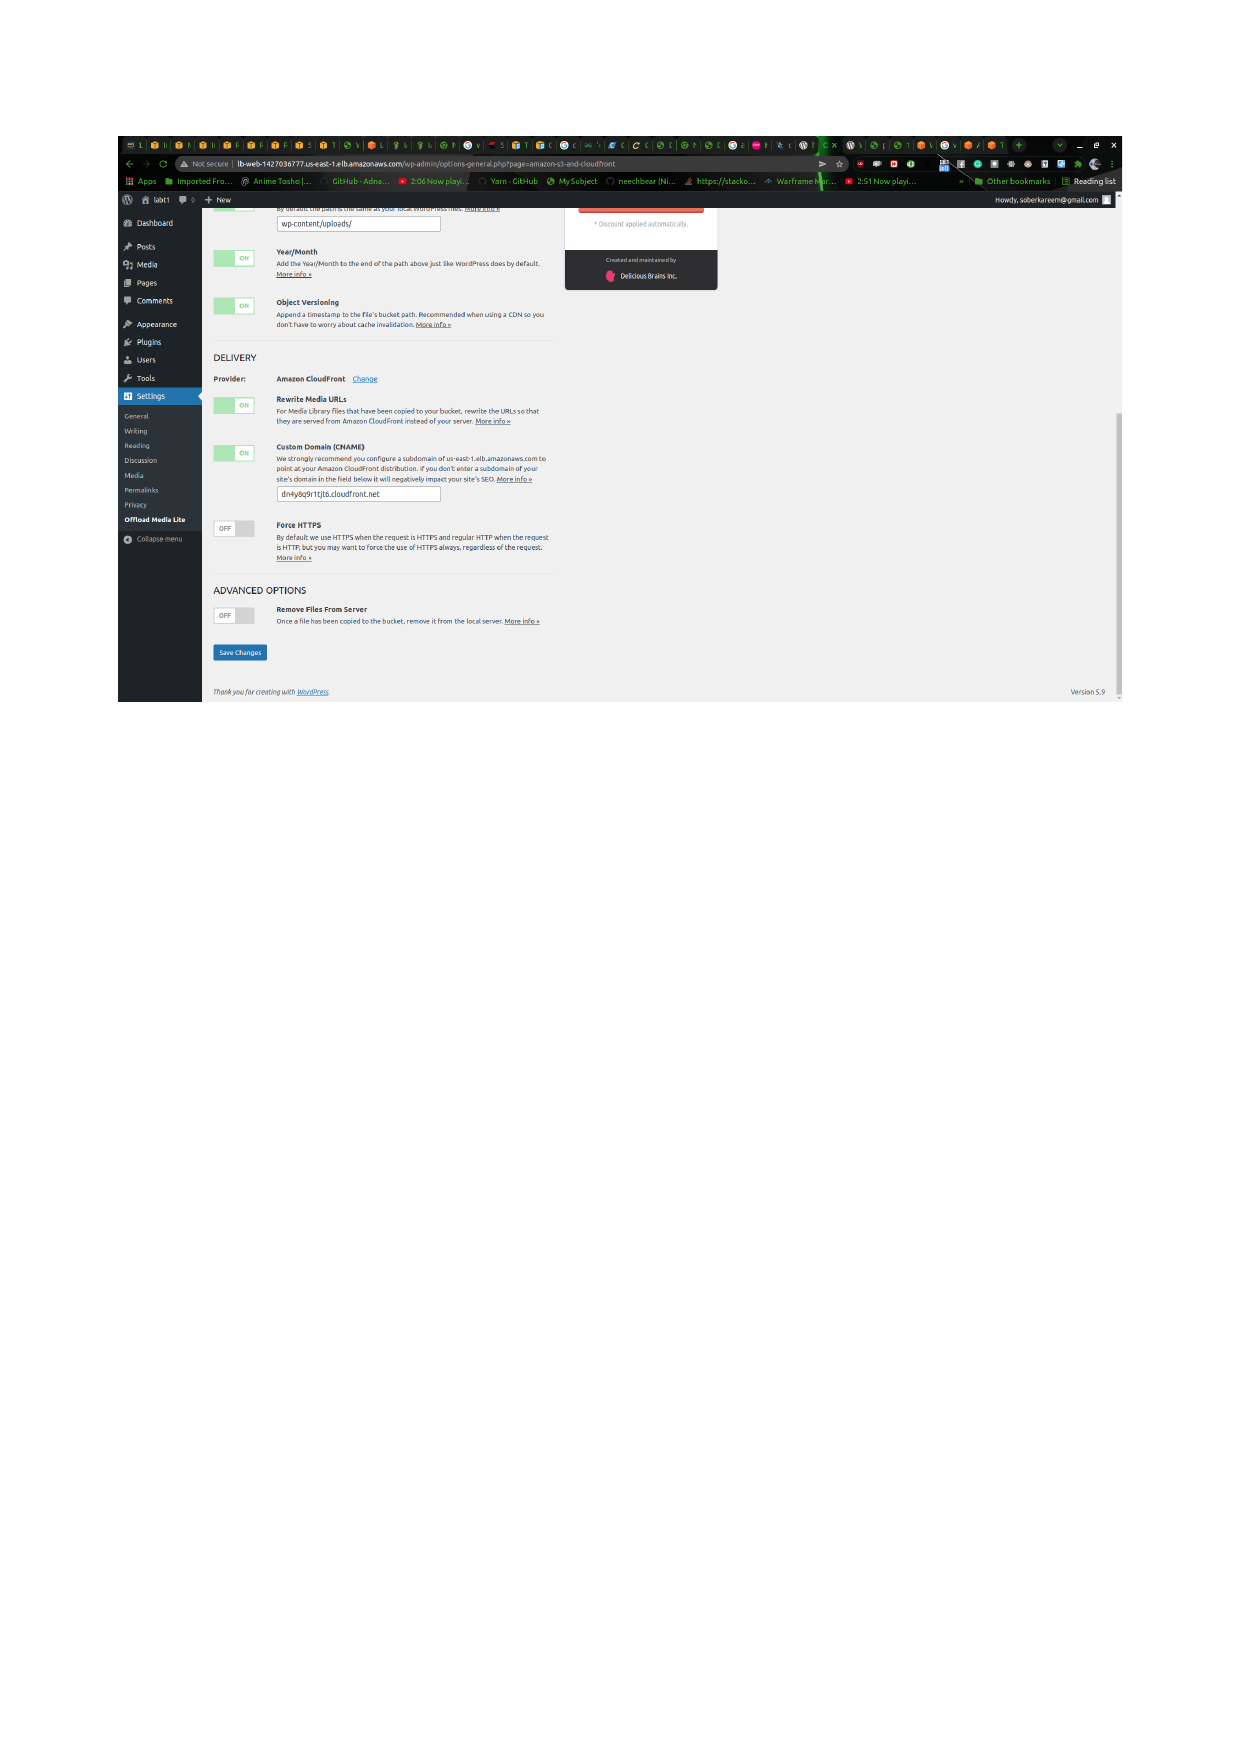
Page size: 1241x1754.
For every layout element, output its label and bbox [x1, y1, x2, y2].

picture [118, 136, 1123, 702]
